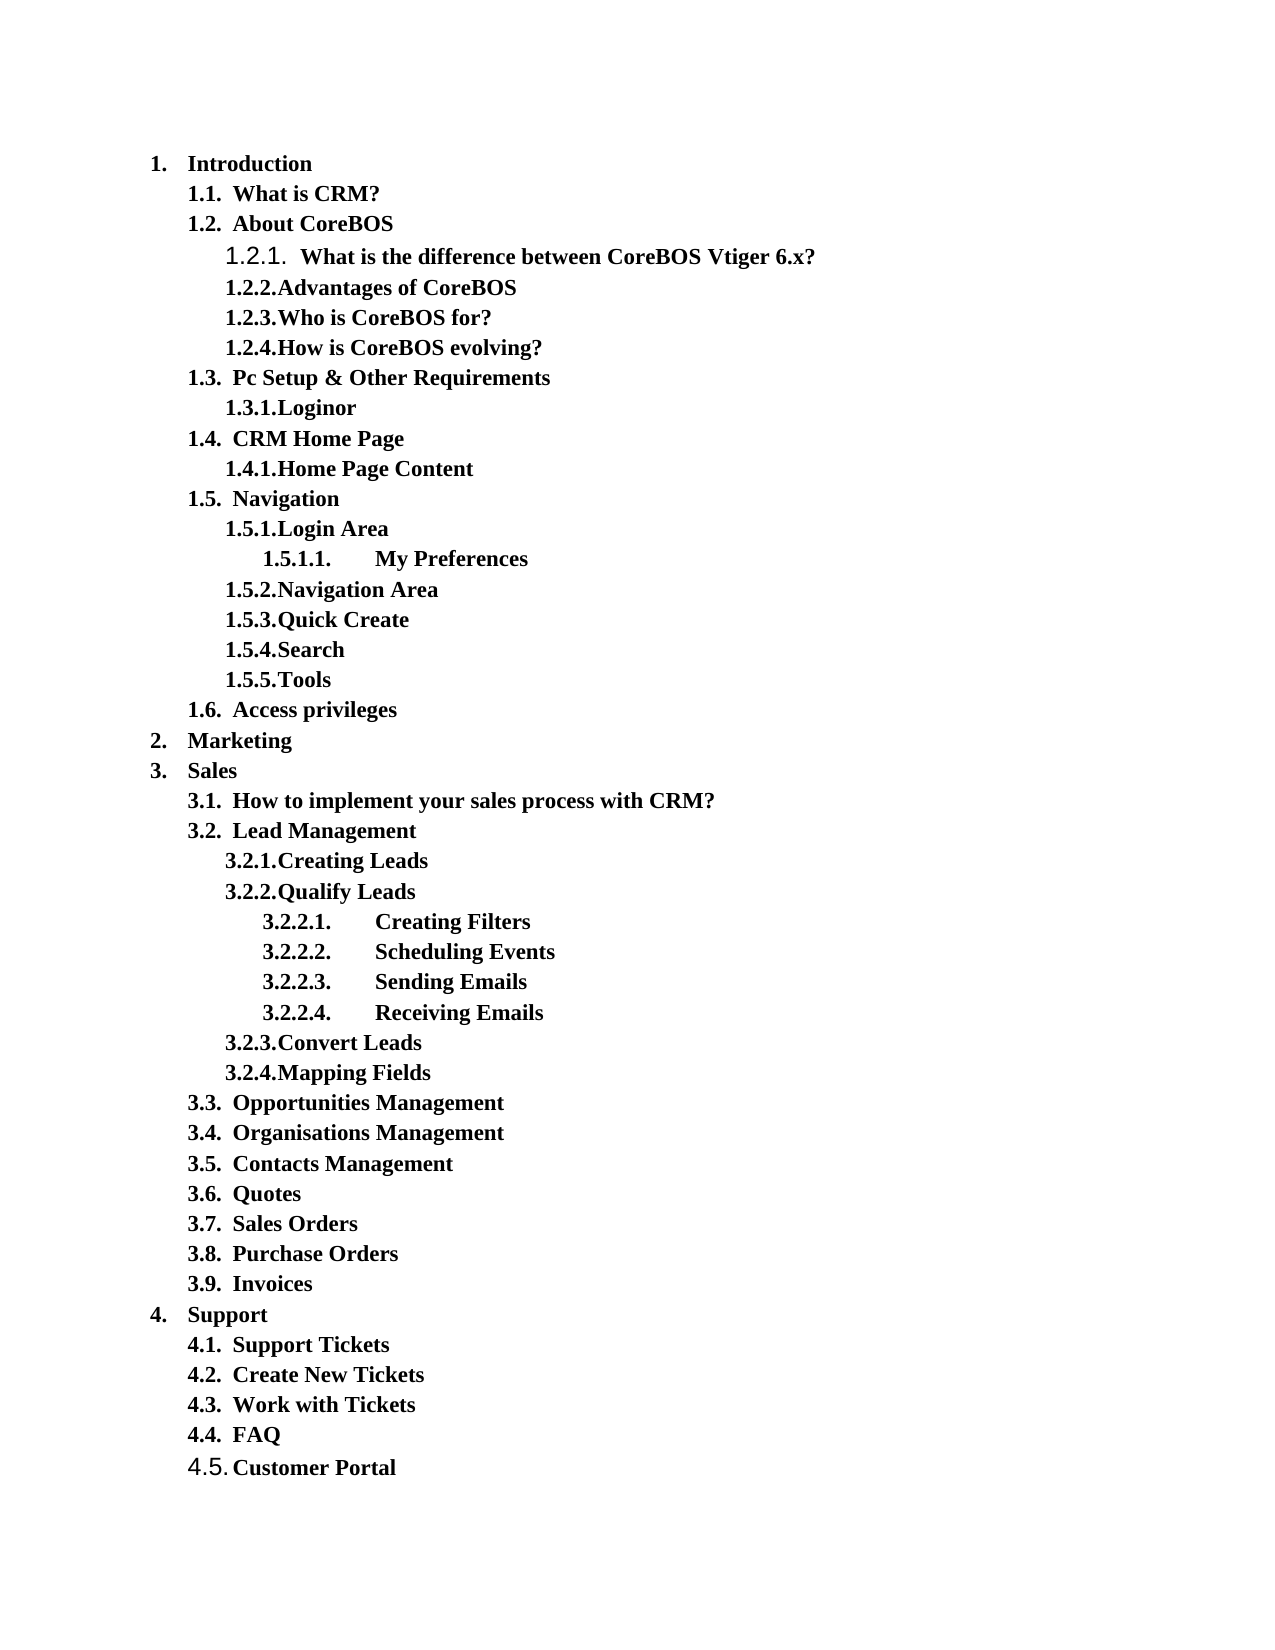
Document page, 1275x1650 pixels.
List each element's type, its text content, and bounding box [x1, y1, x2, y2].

list Login Area [225, 515, 1125, 542]
list CRM Home Page [187, 425, 1125, 451]
list Scheduling Events [262, 938, 1125, 964]
list Mapping Fields [225, 1059, 1125, 1085]
list Loginor [225, 394, 1125, 421]
list Navigation Area [225, 576, 1125, 602]
list Work with Tickets [187, 1391, 1125, 1418]
list Advantages of CoreBOS [225, 274, 1125, 300]
list Organisations Management [187, 1119, 1125, 1146]
list Home Page Content [225, 455, 1125, 481]
list Receiving Emails [262, 999, 1125, 1025]
list Creating Filters [262, 908, 1125, 934]
list Quotes [187, 1180, 1125, 1206]
list What is the difference between CoreBOS Vtiger 6.x? [225, 241, 1125, 269]
list Search [225, 636, 1125, 662]
list Invoices [187, 1271, 1125, 1297]
list Lead Management [187, 817, 1125, 844]
list Convert Leads [225, 1029, 1125, 1055]
list Who is CoreBOS for? [225, 304, 1125, 330]
list Sales [150, 757, 1125, 783]
list Support [150, 1301, 1125, 1327]
list Navigation [187, 485, 1125, 511]
list FAQ [187, 1422, 1125, 1448]
list Qualify Leads [225, 878, 1125, 904]
list Sales Orders [187, 1210, 1125, 1236]
list Pc Setup & Other Requirements [187, 364, 1125, 391]
list Quick Create [225, 606, 1125, 632]
list Marketing [150, 727, 1125, 753]
list Support Tickets [187, 1331, 1125, 1357]
list Access privileges [187, 697, 1125, 723]
list Sending Emails [262, 968, 1125, 995]
list Creating Leads [225, 848, 1125, 874]
list Tools [225, 666, 1125, 693]
list How to implement your sales process with CRM? [187, 787, 1125, 813]
list Opportunities Management [187, 1089, 1125, 1116]
list Customer Portal [187, 1452, 1125, 1481]
list Purchase Orders [187, 1240, 1125, 1267]
list My Preferences [262, 546, 1125, 572]
list How is CoreBOS evolving? [225, 334, 1125, 360]
list Create New Tickets [187, 1361, 1125, 1387]
list Introduction [150, 150, 1125, 176]
list About CoreBOS [187, 210, 1125, 237]
list What is CRM? [187, 180, 1125, 207]
list Contacts Management [187, 1150, 1125, 1176]
